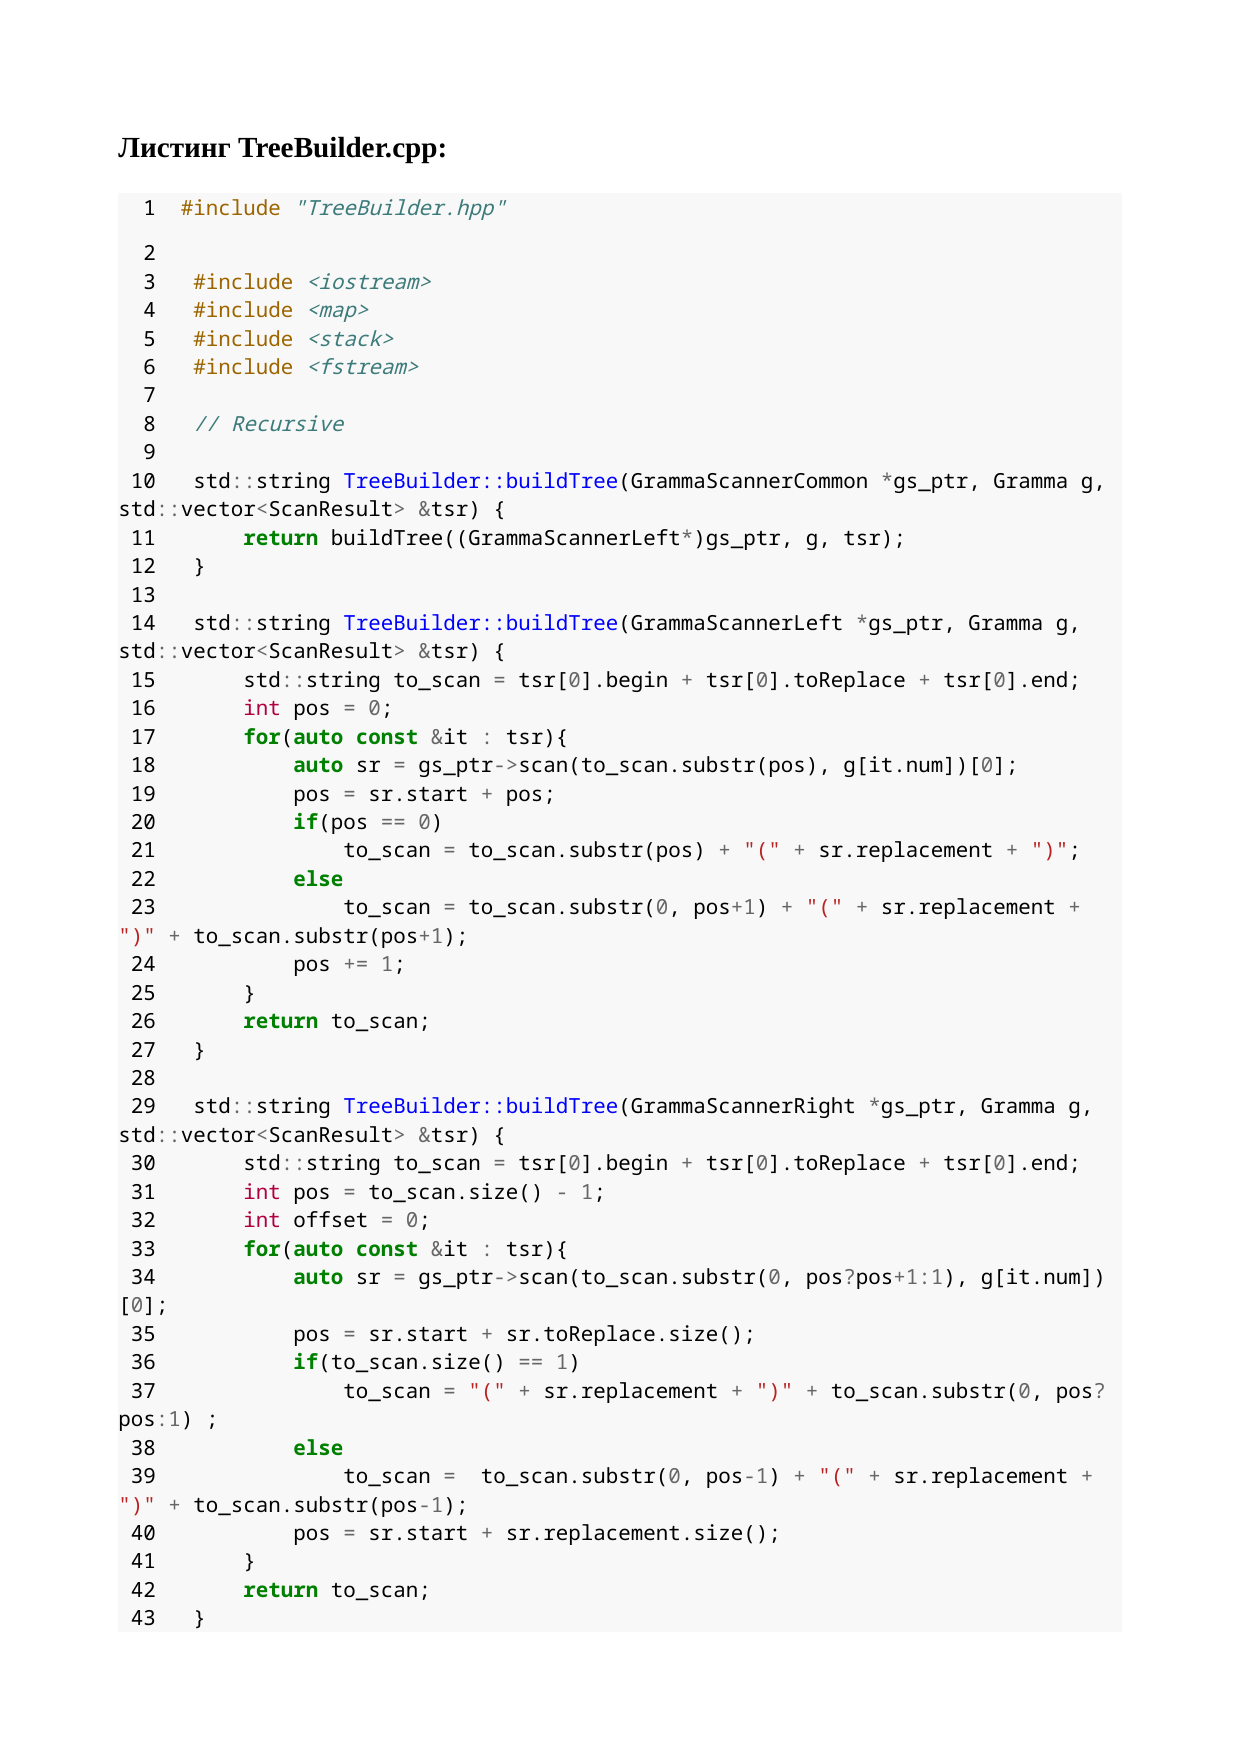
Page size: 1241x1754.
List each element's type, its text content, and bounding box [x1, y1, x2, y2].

text 17 for(auto const &it : tsr){ [118, 722, 1122, 750]
text 2 [118, 238, 1122, 267]
text 27 } [118, 1035, 1122, 1063]
text 21 to_scan = to_scan.substr(pos) + "(" + sr.replacement + ")"; [118, 836, 1122, 864]
text 32 int offset = 0; [118, 1205, 1122, 1234]
text 9 [118, 437, 1122, 466]
text 8 // Recursive [118, 409, 1122, 437]
text 3 #include <iostream> [118, 267, 1122, 295]
text 19 pos = sr.start + pos; [118, 779, 1122, 807]
text 7 [118, 381, 1122, 409]
text 40 pos = sr.start + sr.replacement.size(); [118, 1518, 1122, 1547]
text 15 std::string to_scan = tsr[0].begin + tsr[0].toReplace + tsr[0].end; [118, 665, 1122, 693]
text 23 to_scan = to_scan.substr(0, pos+1) + "(" + sr.replacement + ")" + to_scan.substr(pos+1); [118, 892, 1122, 949]
text 22 else [118, 864, 1122, 892]
text 14 std::string TreeBuilder::buildTree(GrammaScannerLeft *gs_ptr, Gramma g, std::vector<ScanResult> &tsr) { [118, 608, 1122, 665]
text 42 return to_scan; [118, 1575, 1122, 1603]
text 11 return buildTree((GrammaScannerLeft*)gs_ptr, g, tsr); [118, 523, 1122, 551]
text 28 [118, 1063, 1122, 1092]
text 34 auto sr = gs_ptr->scan(to_scan.substr(0, pos?pos+1:1), g[it.num])[0]; [118, 1262, 1122, 1319]
text 10 std::string TreeBuilder::buildTree(GrammaScannerCommon *gs_ptr, Gramma g, std::vector<ScanResult> &tsr) { [118, 466, 1122, 523]
text 33 for(auto const &it : tsr){ [118, 1234, 1122, 1262]
text 1 #include "TreeBuilder.hpp" [118, 193, 1122, 222]
text 6 #include <fstream> [118, 352, 1122, 381]
text 39 to_scan = to_scan.substr(0, pos-1) + "(" + sr.replacement + ")" + to_scan.substr(pos-1); [118, 1461, 1122, 1518]
text 29 std::string TreeBuilder::buildTree(GrammaScannerRight *gs_ptr, Gramma g, std::vector<ScanResult> &tsr) { [118, 1092, 1122, 1148]
text 25 } [118, 978, 1122, 1006]
text 5 #include <stack> [118, 324, 1122, 352]
text 26 return to_scan; [118, 1006, 1122, 1035]
text 31 int pos = to_scan.size() - 1; [118, 1177, 1122, 1205]
text 12 } [118, 551, 1122, 580]
text 24 pos += 1; [118, 949, 1122, 978]
text 38 else [118, 1433, 1122, 1461]
text 43 } [118, 1603, 1122, 1632]
text 37 to_scan = "(" + sr.replacement + ")" + to_scan.substr(0, pos?pos:1) ; [118, 1376, 1122, 1433]
text Листинг TreeBuilder.cpp: [118, 131, 1122, 164]
text 35 pos = sr.start + sr.toReplace.size(); [118, 1319, 1122, 1347]
text 18 auto sr = gs_ptr->scan(to_scan.substr(pos), g[it.num])[0]; [118, 750, 1122, 779]
text 4 #include <map> [118, 295, 1122, 324]
text 30 std::string to_scan = tsr[0].begin + tsr[0].toReplace + tsr[0].end; [118, 1148, 1122, 1177]
text 16 int pos = 0; [118, 693, 1122, 722]
text 36 if(to_scan.size() == 1) [118, 1347, 1122, 1376]
text 41 } [118, 1547, 1122, 1575]
text 20 if(pos == 0) [118, 807, 1122, 836]
text 13 [118, 580, 1122, 608]
